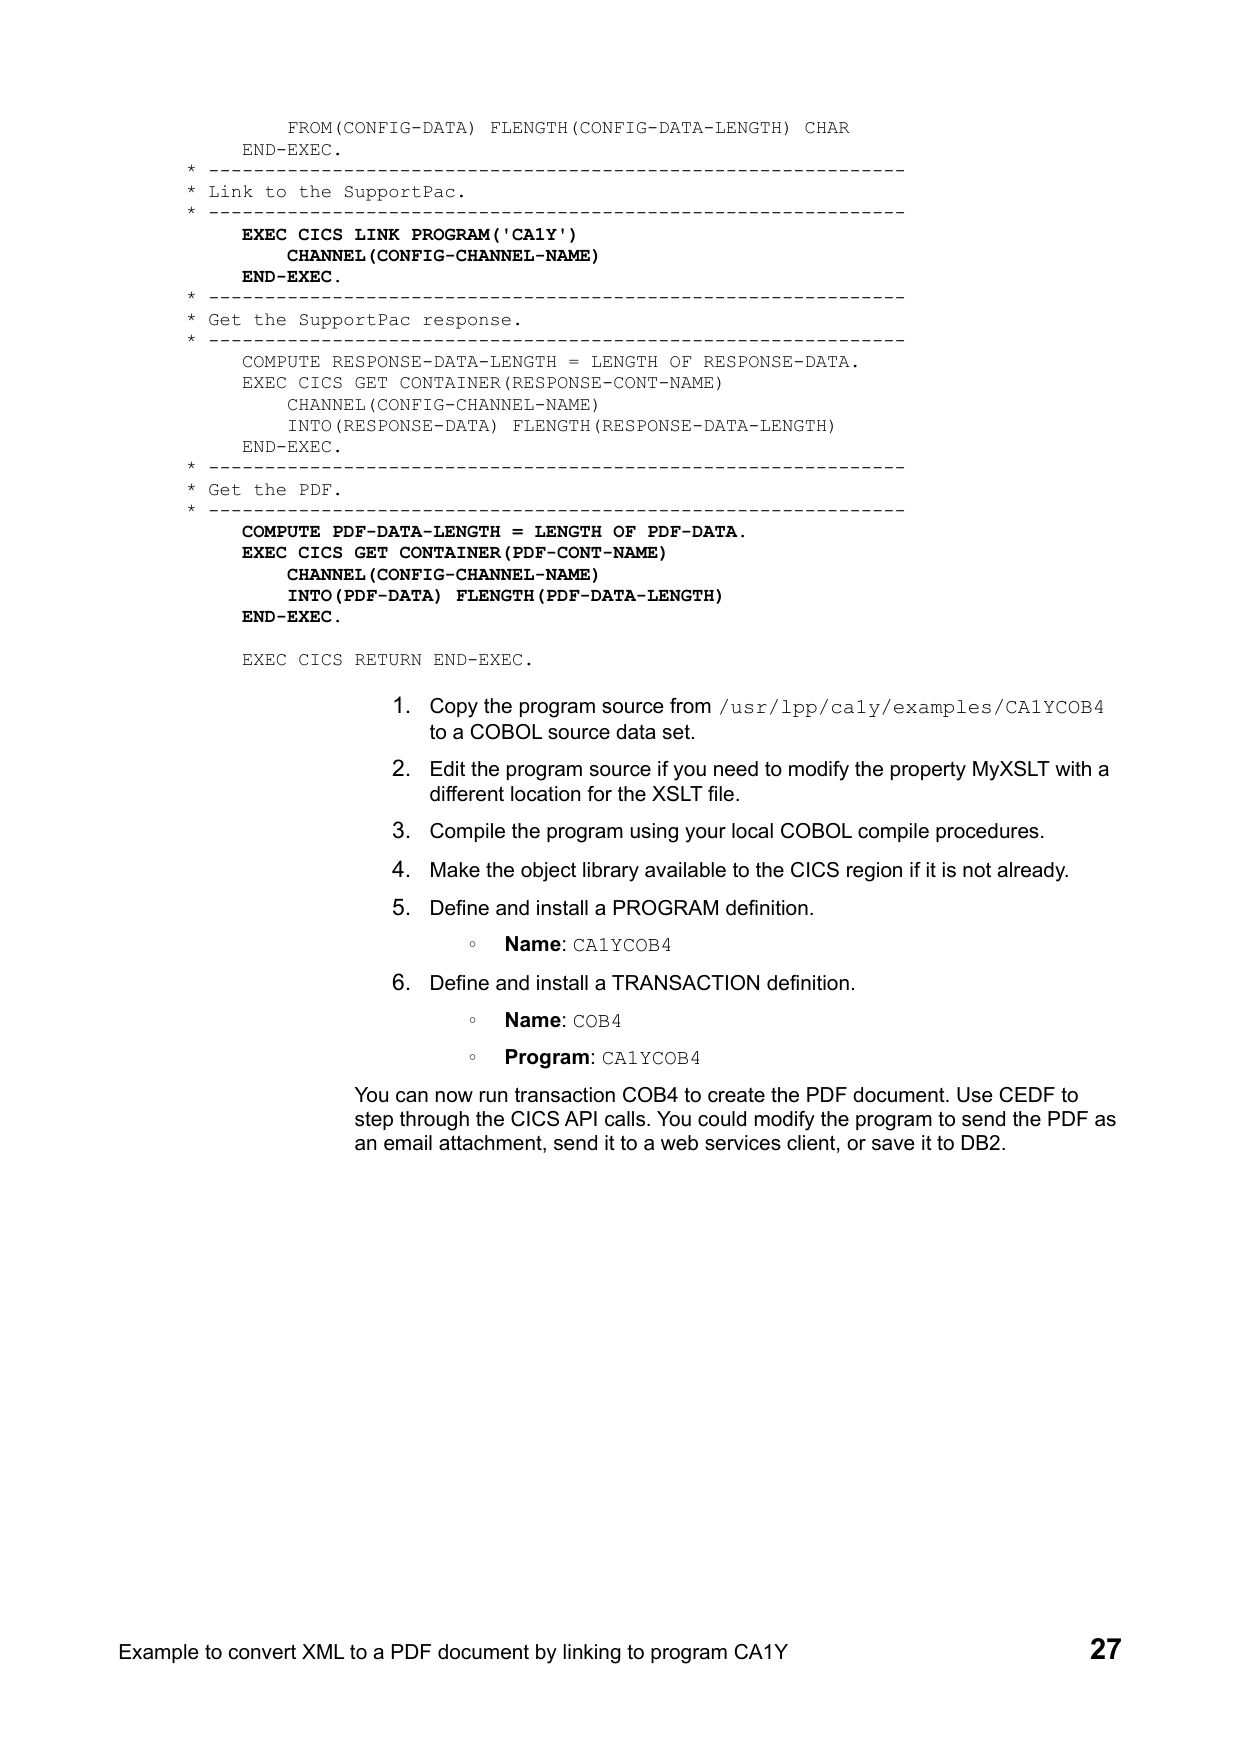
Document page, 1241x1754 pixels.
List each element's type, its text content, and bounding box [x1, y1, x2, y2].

text INTO(RESPONSE-DATA) FLENGTH(RESPONSE-DATA-LENGTH) [118, 416, 1122, 437]
list Copy the program source from /usr/lpp/ca1y/examples/CA1YCOB4 to a COBOL source data set. [392, 692, 1122, 743]
text FROM(CONFIG-DATA) FLENGTH(CONFIG-DATA-LENGTH) CHAR [118, 118, 1122, 139]
text INTO(PDF-DATA) FLENGTH(PDF-DATA-LENGTH) [118, 586, 1122, 607]
text END-EXEC. [118, 267, 1122, 288]
list Make the object library available to the CICS region if it is not already. [392, 856, 1122, 882]
text END-EXEC. [118, 607, 1122, 628]
text END-EXEC. [118, 437, 1122, 458]
text EXEC CICS GET CONTAINER(RESPONSE-CONT-NAME) [118, 373, 1122, 394]
text * -------------------------------------------------------------- [118, 458, 1122, 479]
text * Link to the SupportPac. [118, 182, 1122, 203]
text * -------------------------------------------------------------- [118, 161, 1122, 182]
text * -------------------------------------------------------------- [118, 331, 1122, 352]
list Program: CA1YCOB4 [467, 1045, 1122, 1071]
text EXEC CICS LINK PROGRAM('CA1Y') [118, 224, 1122, 246]
list Name: COB4 [467, 1007, 1122, 1033]
text COMPUTE RESPONSE-DATA-LENGTH = LENGTH OF RESPONSE-DATA. [118, 352, 1122, 373]
text * -------------------------------------------------------------- [118, 203, 1122, 224]
text CHANNEL(CONFIG-CHANNEL-NAME) [118, 394, 1122, 416]
text END-EXEC. [118, 139, 1122, 161]
text EXEC CICS RETURN END-EXEC. [118, 649, 1122, 671]
text CHANNEL(CONFIG-CHANNEL-NAME) [118, 564, 1122, 586]
text * Get the SupportPac response. [118, 309, 1122, 331]
list Define and install a TRANSACTION definition. [392, 969, 1122, 996]
list Name: CA1YCOB4 [467, 932, 1122, 958]
text * -------------------------------------------------------------- [118, 501, 1122, 522]
text EXEC CICS GET CONTAINER(PDF-CONT-NAME) [118, 543, 1122, 564]
text COMPUTE PDF-DATA-LENGTH = LENGTH OF PDF-DATA. [118, 522, 1122, 543]
text * Get the PDF. [118, 479, 1122, 501]
text CHANNEL(CONFIG-CHANNEL-NAME) [118, 246, 1122, 267]
list Define and install a PROGRAM definition. [392, 894, 1122, 920]
list Edit the program source if you need to modify the property MyXSLT with a different location for the XSLT file. [392, 755, 1122, 806]
text You can now run transaction COB4 to create the PDF document. Use CEDF to step through the CICS API calls. You could modify the program to send the PDF as an email attachment, send it to a web services client, or save it to DB2. [354, 1083, 1122, 1156]
list Compile the program using your local COBOL compile procedures. [392, 817, 1122, 844]
text * -------------------------------------------------------------- [118, 288, 1122, 309]
